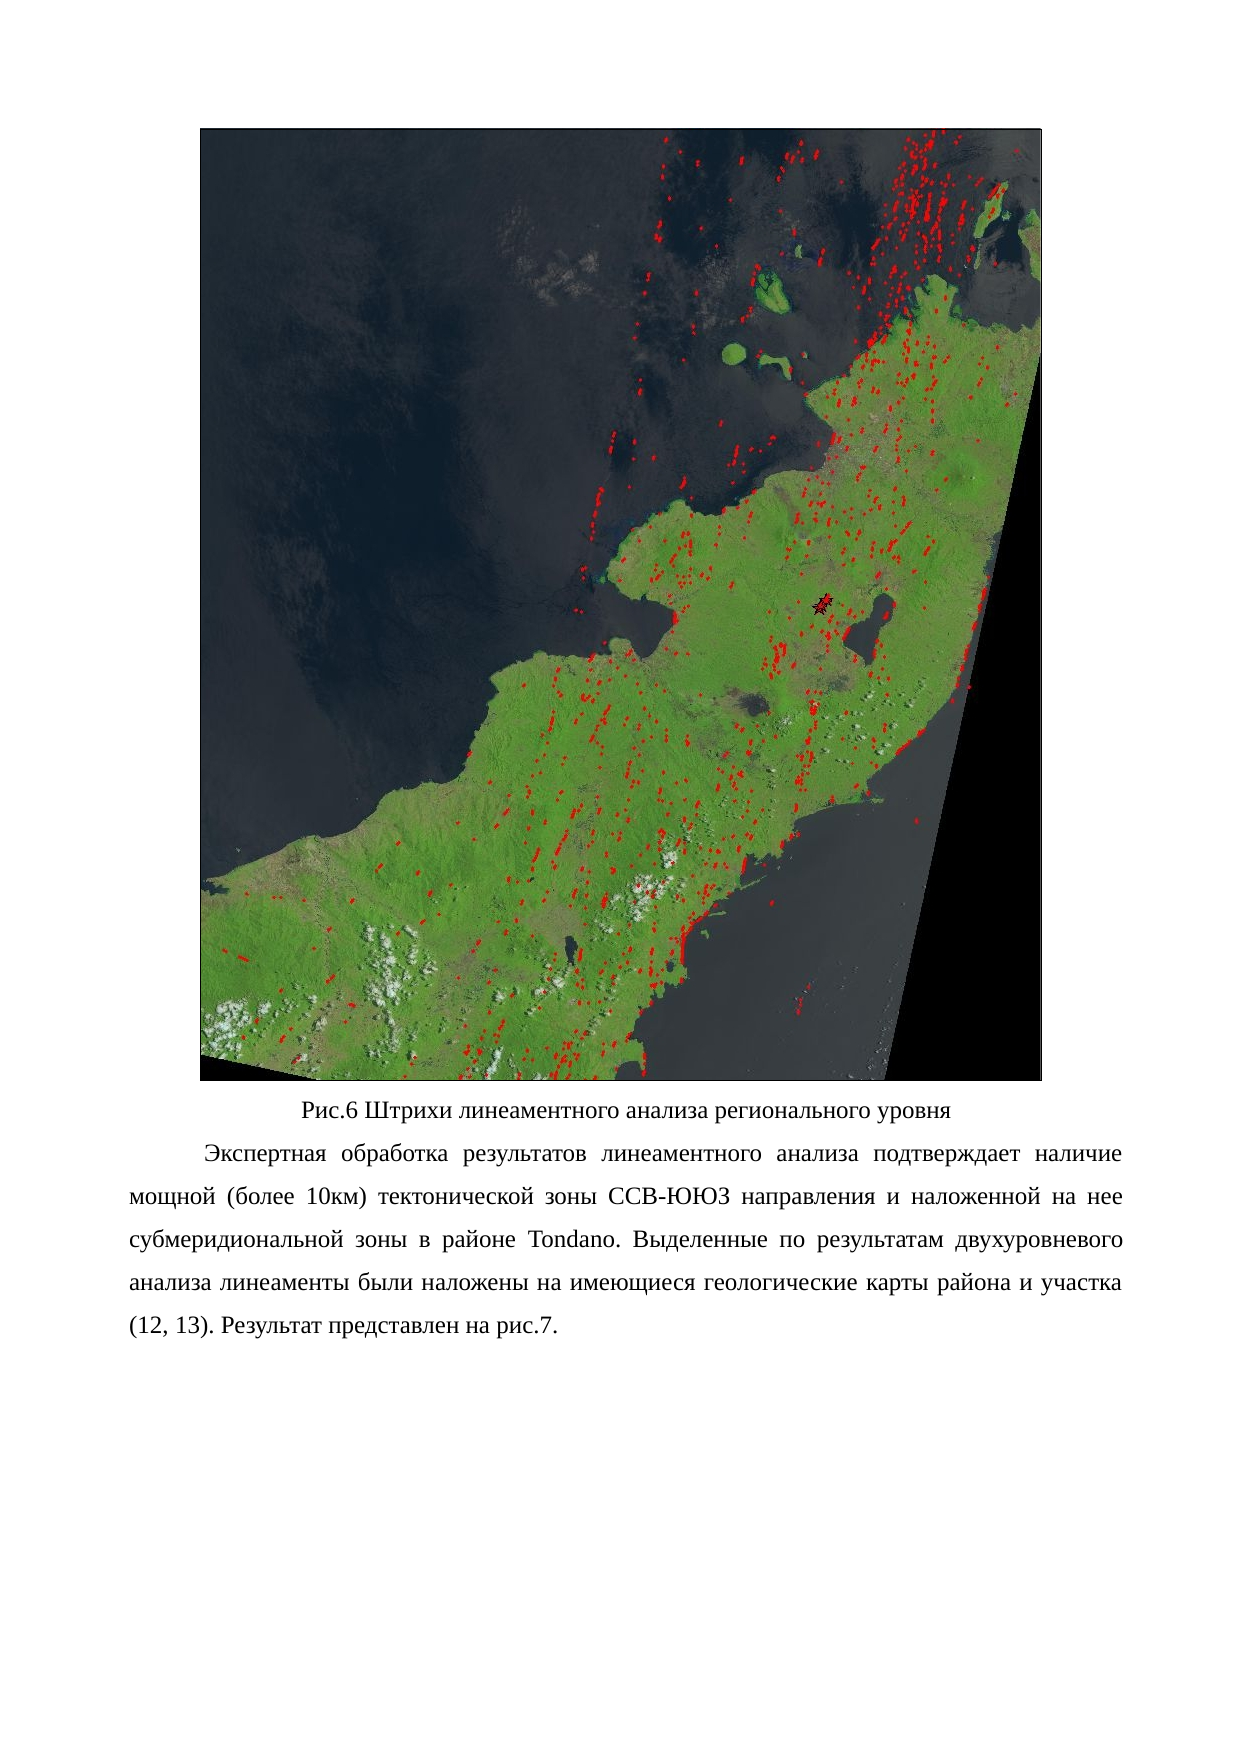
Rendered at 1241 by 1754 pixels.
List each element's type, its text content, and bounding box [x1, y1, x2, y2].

text Экспертная обработка результатов линеаментного анализа подтверждает наличие мощной (более 10км) тектонической зоны ССВ-ЮЮЗ направления и наложенной на нее субмеридиональной зоны в районе Tondano. Выделенные по результатам двухуровневого анализа линеаменты были наложены на имеющиеся геологические карты района и участка (12, 13). Результат представлен на рис.7. [129, 1138, 1123, 1339]
text Рис.6 Штрихи линеаментного анализа регионального уровня [129, 118, 1123, 1124]
picture [201, 130, 1041, 1080]
